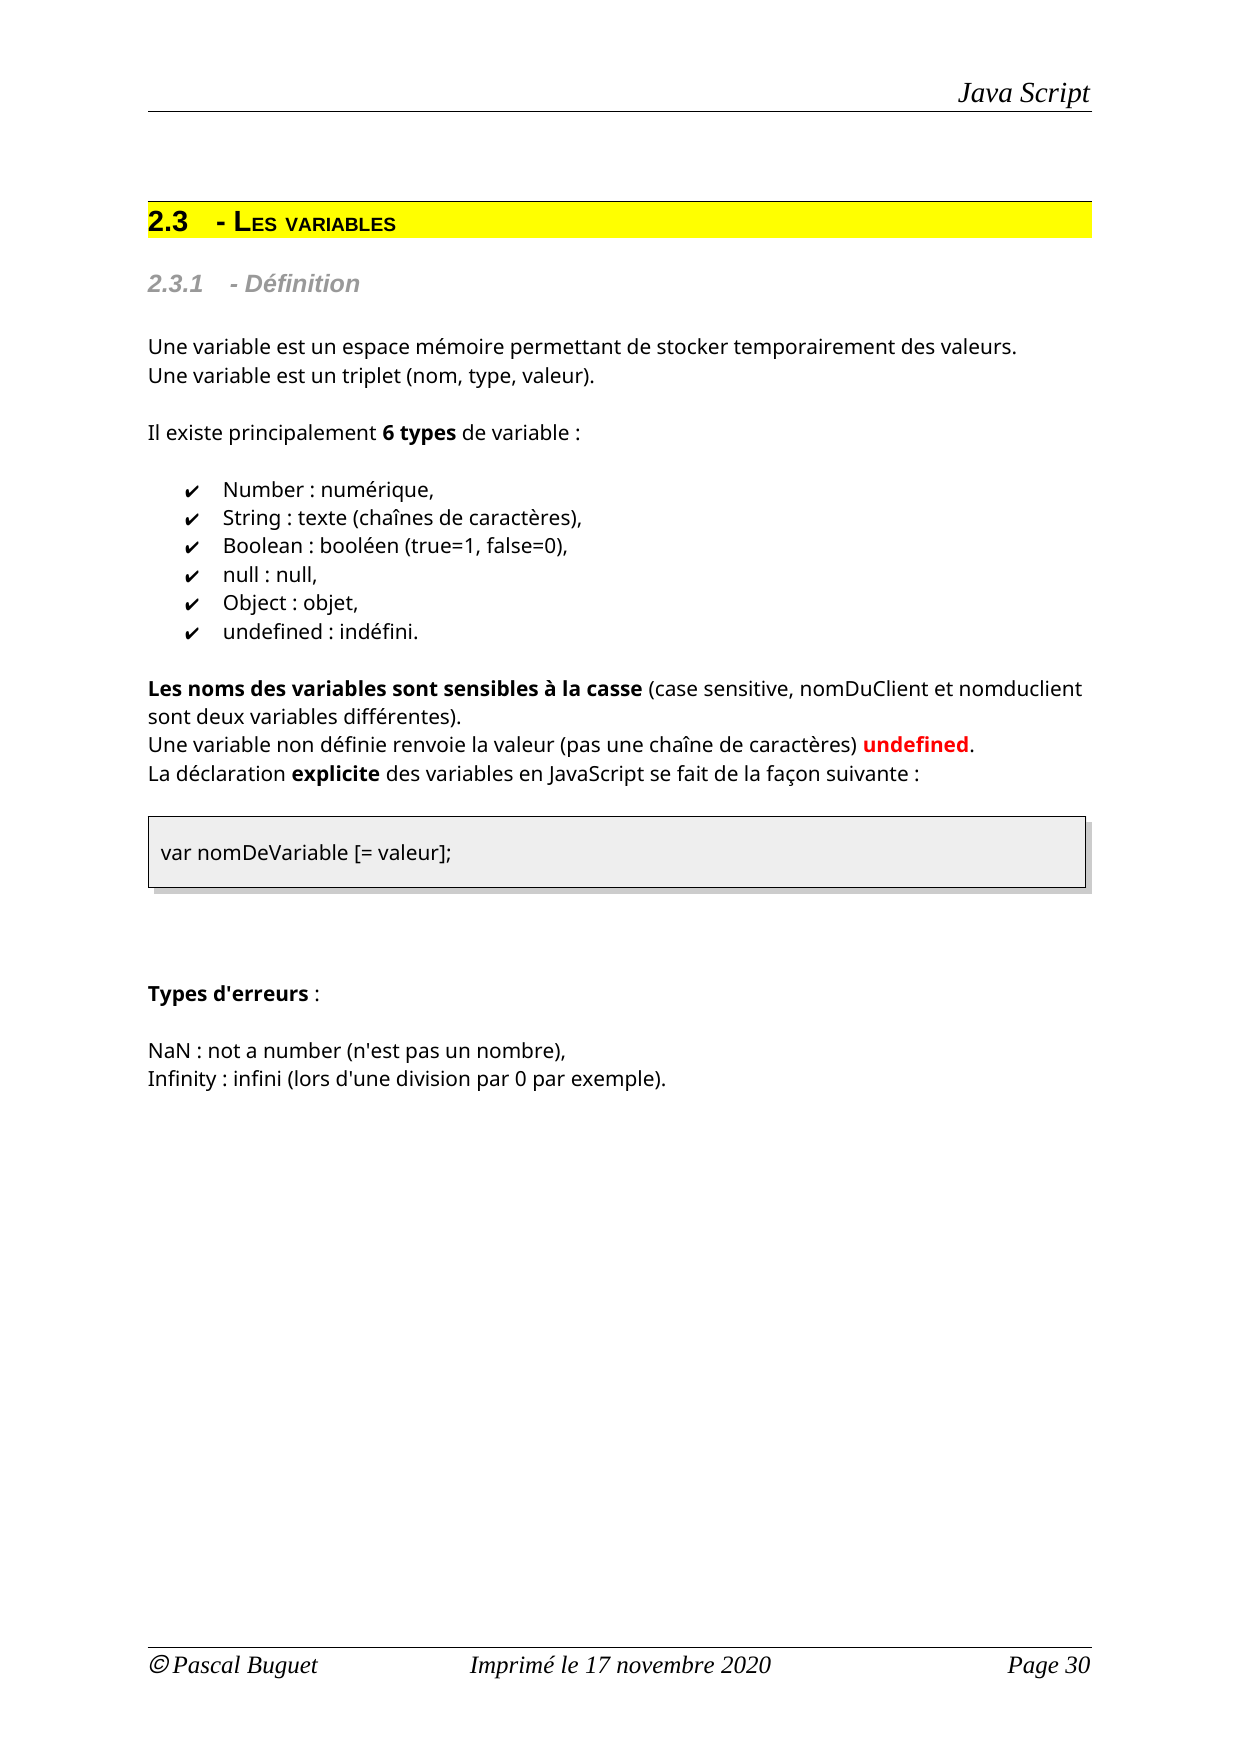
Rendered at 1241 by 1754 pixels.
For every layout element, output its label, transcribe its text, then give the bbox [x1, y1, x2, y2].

text Les noms des variables sont sensibles à la casse (case sensitive, nomDuClient et nomduclient sont deux variables différentes). [148, 674, 1092, 731]
text Il existe principalement 6 types de variable : [148, 418, 1092, 446]
list String : texte (chaînes de caractères), [185, 503, 1092, 532]
list null : null, [185, 560, 1092, 588]
text Infinity : infini (lors d'une division par 0 par exemple). [148, 1064, 1092, 1093]
text La déclaration explicite des variables en JavaScript se fait de la façon suivante : [148, 759, 1092, 787]
list Number : numérique, [185, 475, 1092, 503]
text NaN : not a number (n'est pas un nombre), [148, 1036, 1092, 1064]
subtitle - Les variables [148, 202, 1092, 238]
text Types d'erreurs : [148, 979, 1092, 1007]
text Une variable non définie renvoie la valeur (pas une chaîne de caractères) undefined. [148, 731, 1092, 759]
list Object : objet, [185, 588, 1092, 617]
subtitle - Définition [148, 269, 1092, 298]
text Une variable est un espace mémoire permettant de stocker temporairement des valeurs. [148, 332, 1092, 361]
list Boolean : booléen (true=1, false=0), [185, 532, 1092, 560]
text var nomDeVariable [= valeur]; [149, 817, 1085, 887]
text Une variable est un triplet (nom, type, valeur). [148, 361, 1092, 389]
list undefined : indéfini. [185, 617, 1092, 645]
